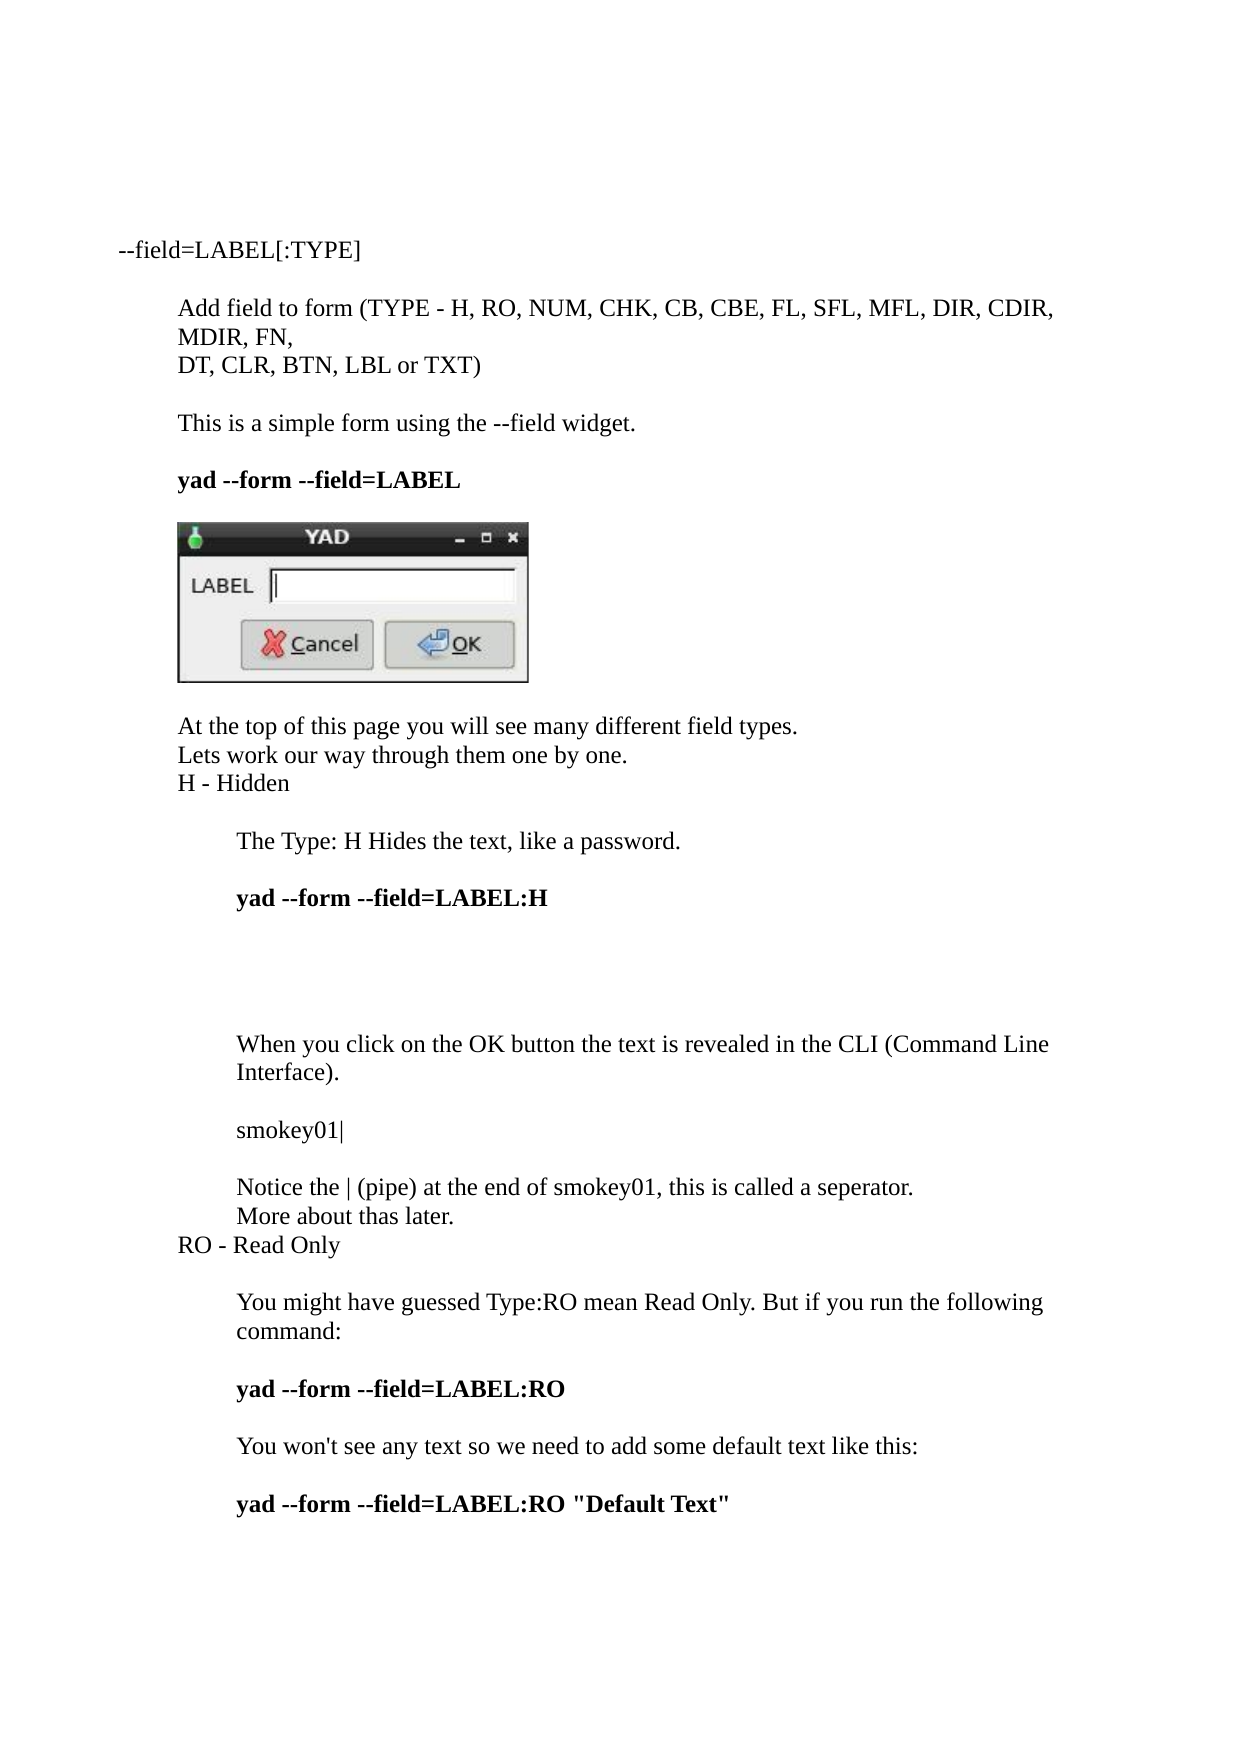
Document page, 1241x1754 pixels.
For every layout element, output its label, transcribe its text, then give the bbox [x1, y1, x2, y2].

subtitle RO - Read Only [177, 1230, 1122, 1259]
list The Type: H Hides the text, like a password. yad --form --field=LABEL:H When you click on the OK button the text is revealed in the CLI (Command Line Interface). smokey01| Notice the | (pipe) at the end of smokey01, this is called a seperator. More about thas later. [236, 797, 1122, 1230]
subtitle H - Hidden [177, 768, 1122, 797]
subtitle --field=LABEL[:TYPE] [118, 235, 1122, 264]
list You might have guessed Type:RO mean Read Only. But if you run the following command: yad --form --field=LABEL:RO You won't see any text so we need to add some default text like this: yad --form --field=LABEL:RO "Default Text" [236, 1259, 1122, 1634]
picture [177, 522, 529, 683]
list [177, 118, 1122, 206]
list Add field to form (TYPE - H, RO, NUM, CHK, CB, CBE, FL, SFL, MFL, DIR, CDIR, MDIR, FN, DT, CLR, BTN, LBL or TXT) This is a simple form using the --field widget. yad --form --field=LABEL At the top of this page you will see many different field types. Lets work our way through them one by one. [177, 264, 1122, 768]
